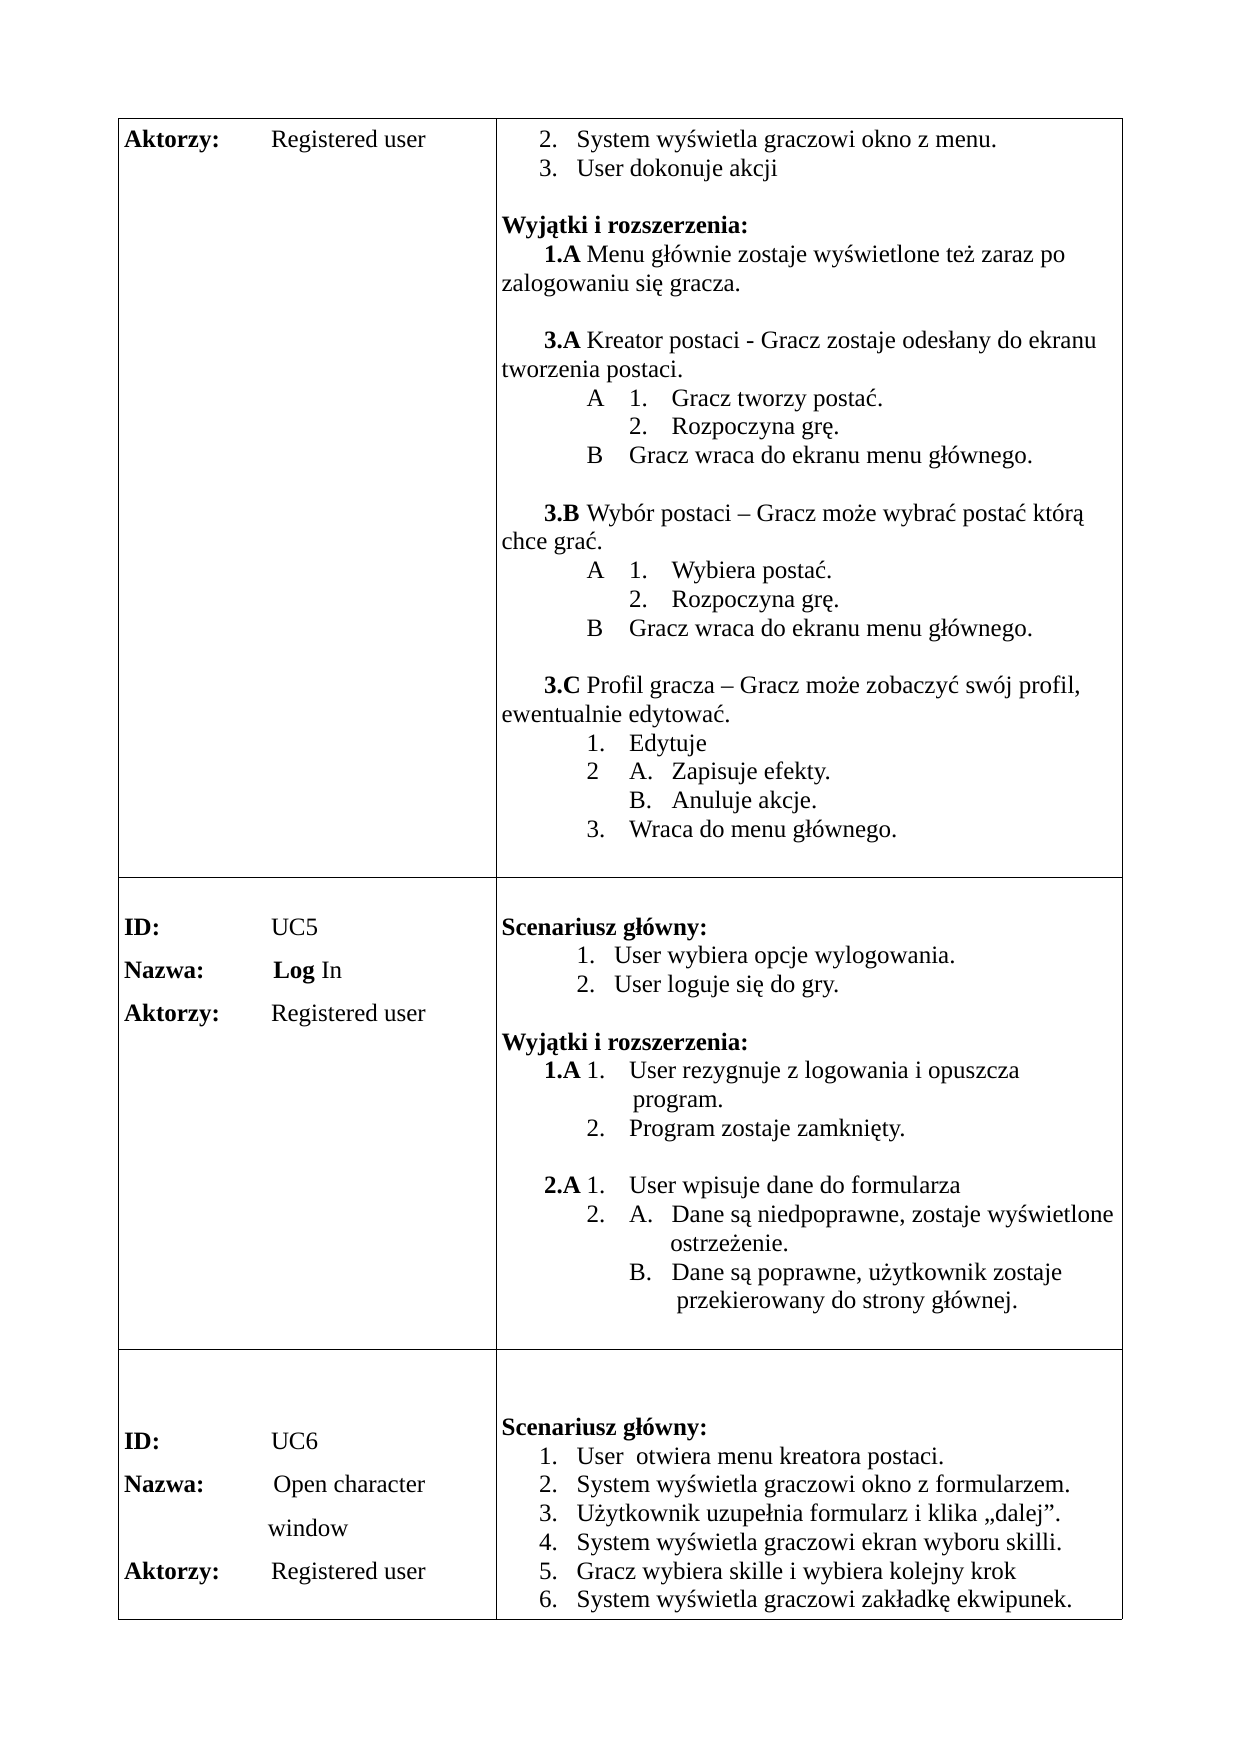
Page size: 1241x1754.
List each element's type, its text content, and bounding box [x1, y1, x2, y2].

table_cell ID: UC6 Nazwa: Open character window Aktorzy: Registered user [119, 1350, 496, 1619]
table_cell ID: UC5 Nazwa: Log In Aktorzy: Registered user [119, 878, 496, 1349]
table_cell Scenariusz główny: User otwiera główne menu. System wyświetla graczowi okno z menu. User dokonuje akcji Wyjątki i rozszerzenia: 1.A Menu głównie zostaje wyświetlone też zaraz po zalogowaniu się gracza. 3.A Kreator postaci - Gracz zostaje odesłany do ekranu tworzenia postaci. A 1. Gracz tworzy postać. 2. Rozpoczyna grę. B Gracz wraca do ekranu menu głównego. 3.B Wybór postaci – Gracz może wybrać postać którą chce grać. A 1. Wybiera postać. 2. Rozpoczyna grę. B Gracz wraca do ekranu menu głównego. 3.C Profil gracza – Gracz może zobaczyć swój profil, ewentualnie edytować. 1. Edytuje 2 A. Zapisuje efekty. B. Anuluje akcje. 3. Wraca do menu głównego. [497, 119, 1122, 877]
table_cell Aktorzy: Registered user [119, 119, 496, 877]
table_cell Scenariusz główny: User otwiera menu kreatora postaci. System wyświetla graczowi okno z formularzem. Użytkownik uzupełnia formularz i klika „dalej”. System wyświetla graczowi ekran wyboru skilli. Gracz wybiera skille i wybiera kolejny krok System wyświetla graczowi zakładkę ekwipunek. Gracz wybiera ekwipunek. Zapisuje swoją nową postać. Wyjątki i rozszerzenia: 1.A 1. User rezygnuje z tworzenia postaci. 2. User zostaje przekierowany do main menu. 2.A 1. User nie wykorzystuje wszystkich punktów statystyk. 2. System wyświetla ostrzeżenie o tym. 8.A 1. User rezygnuje z tworzenia postaci. 2. User zostaje przekierowany do main menu. [497, 1350, 1122, 1619]
table_cell Scenariusz główny: User wybiera opcje wylogowania. User loguje się do gry. Wyjątki i rozszerzenia: 1.A 1. User rezygnuje z logowania i opuszcza program. 2. Program zostaje zamknięty. 2.A 1. User wpisuje dane do formularza 2. A. Dane są niedpoprawne, zostaje wyświetlone ostrzeżenie. B. Dane są poprawne, użytkownik zostaje przekierowany do strony głównej. [497, 878, 1122, 1349]
